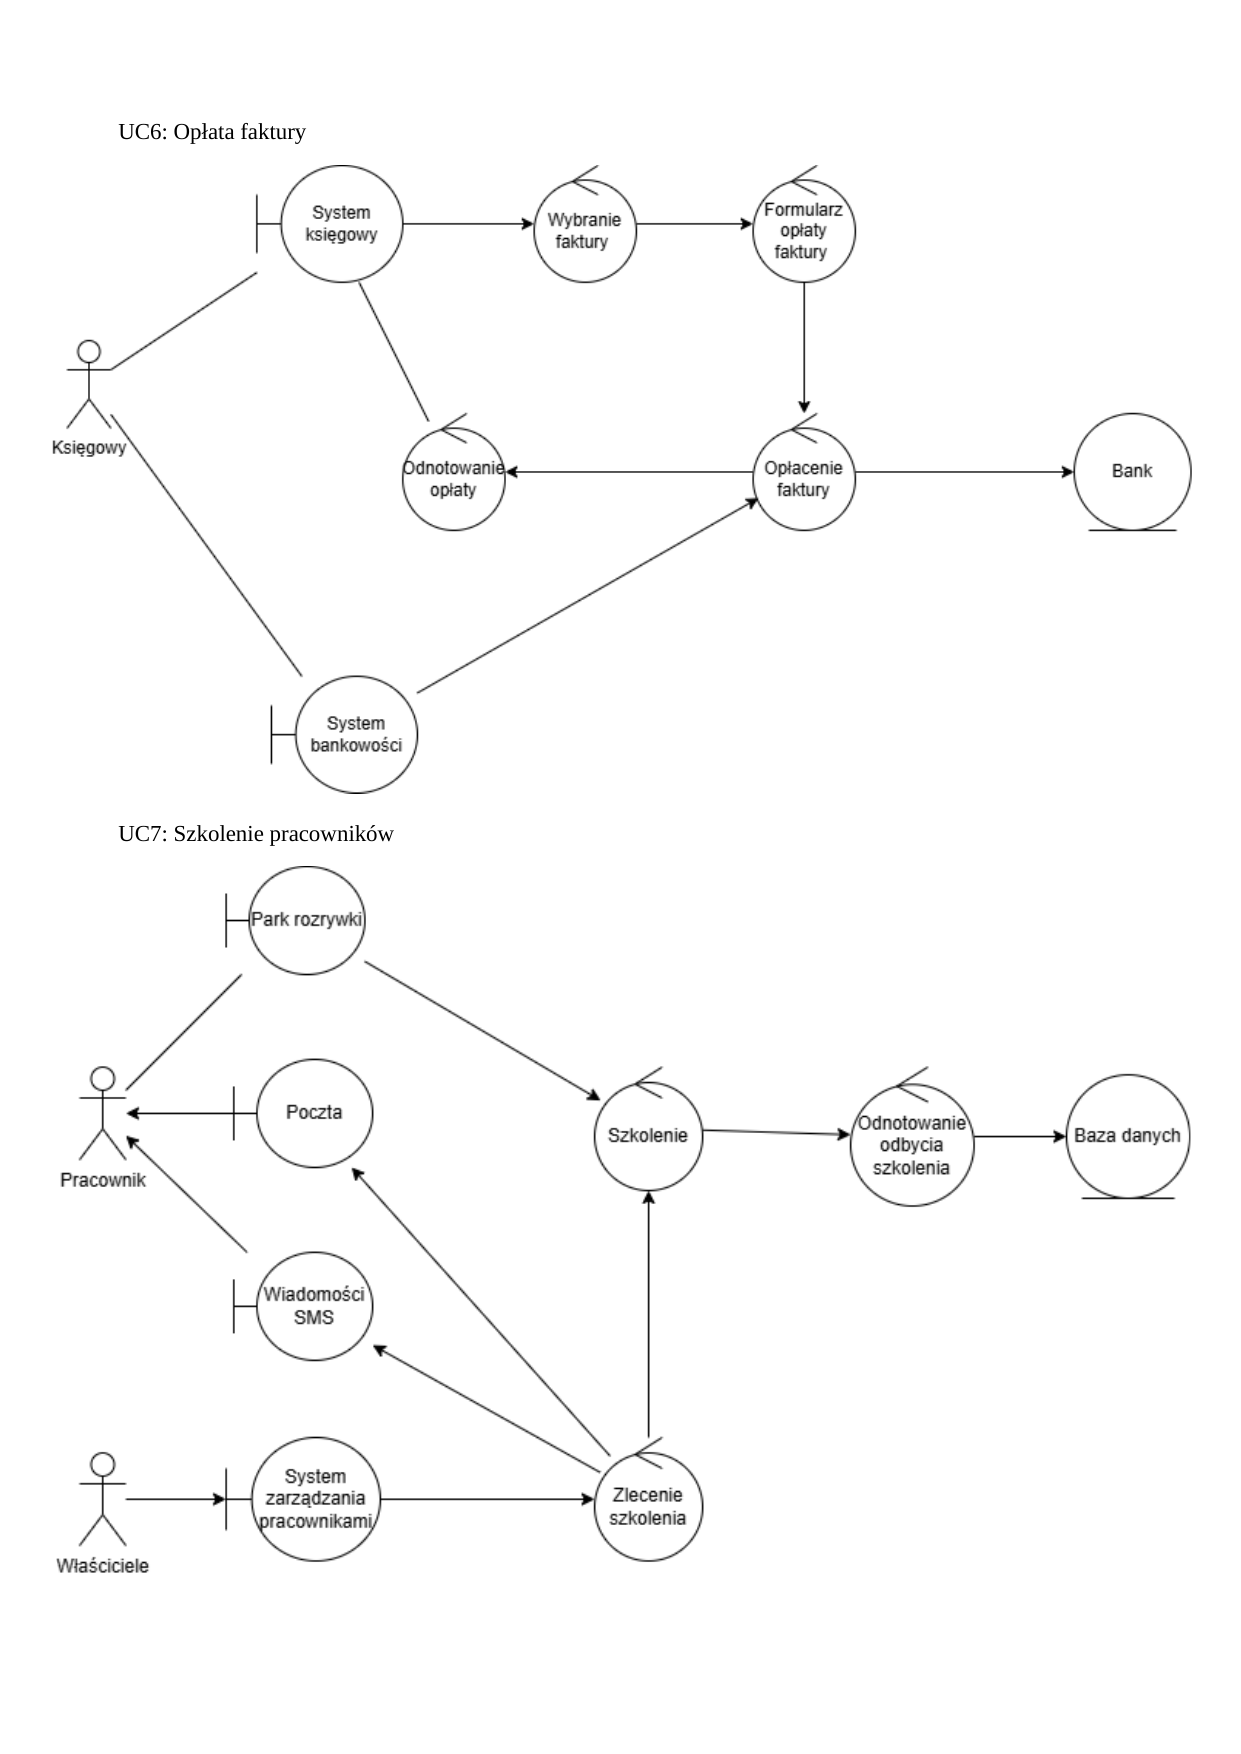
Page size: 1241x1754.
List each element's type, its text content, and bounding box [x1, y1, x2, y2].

text UC6: Opłata faktury [118, 118, 1122, 144]
picture [56, 866, 1191, 1579]
text UC7: Szkolenie pracowników [118, 820, 1122, 847]
picture [52, 165, 1192, 794]
